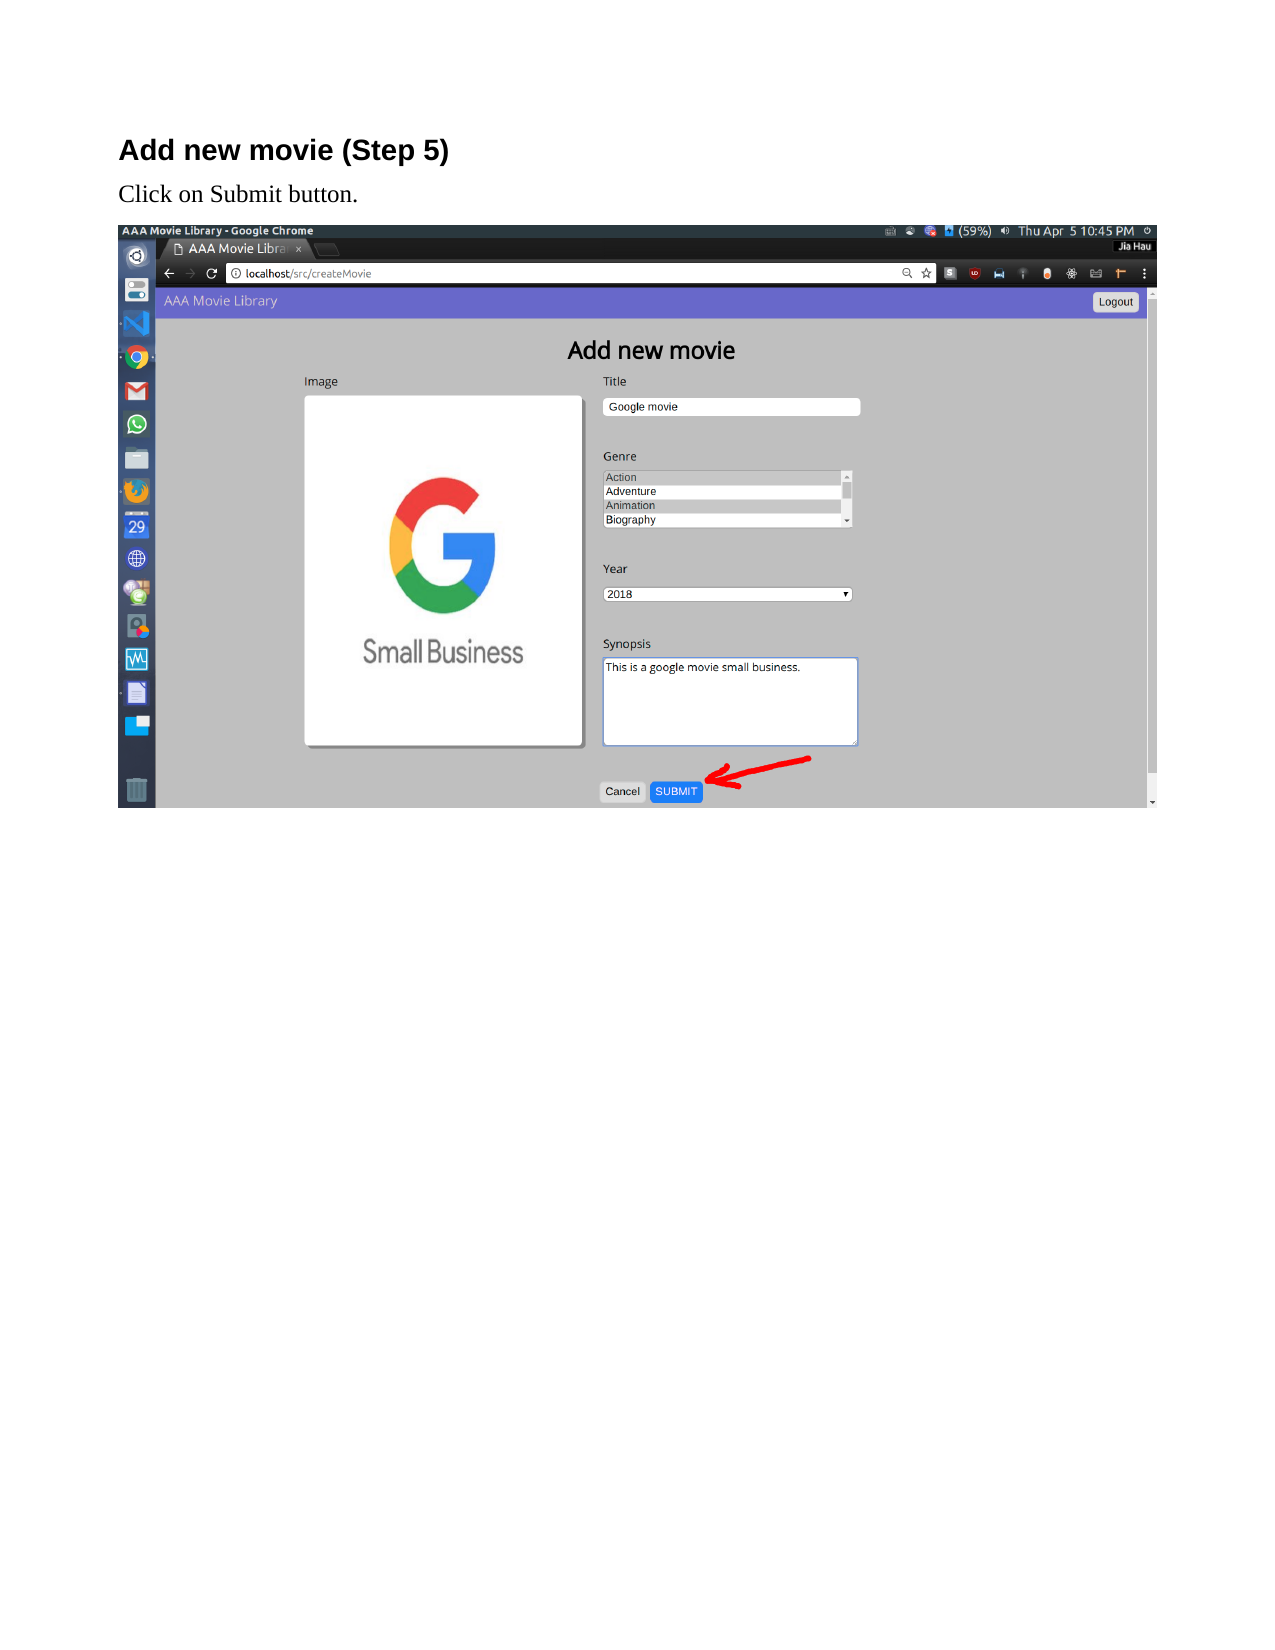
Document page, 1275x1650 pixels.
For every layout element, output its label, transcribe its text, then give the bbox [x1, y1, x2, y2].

subtitle Add new movie (Step 5) [118, 133, 1157, 166]
text Click on Submit button. [118, 179, 1157, 208]
picture [118, 225, 1157, 808]
